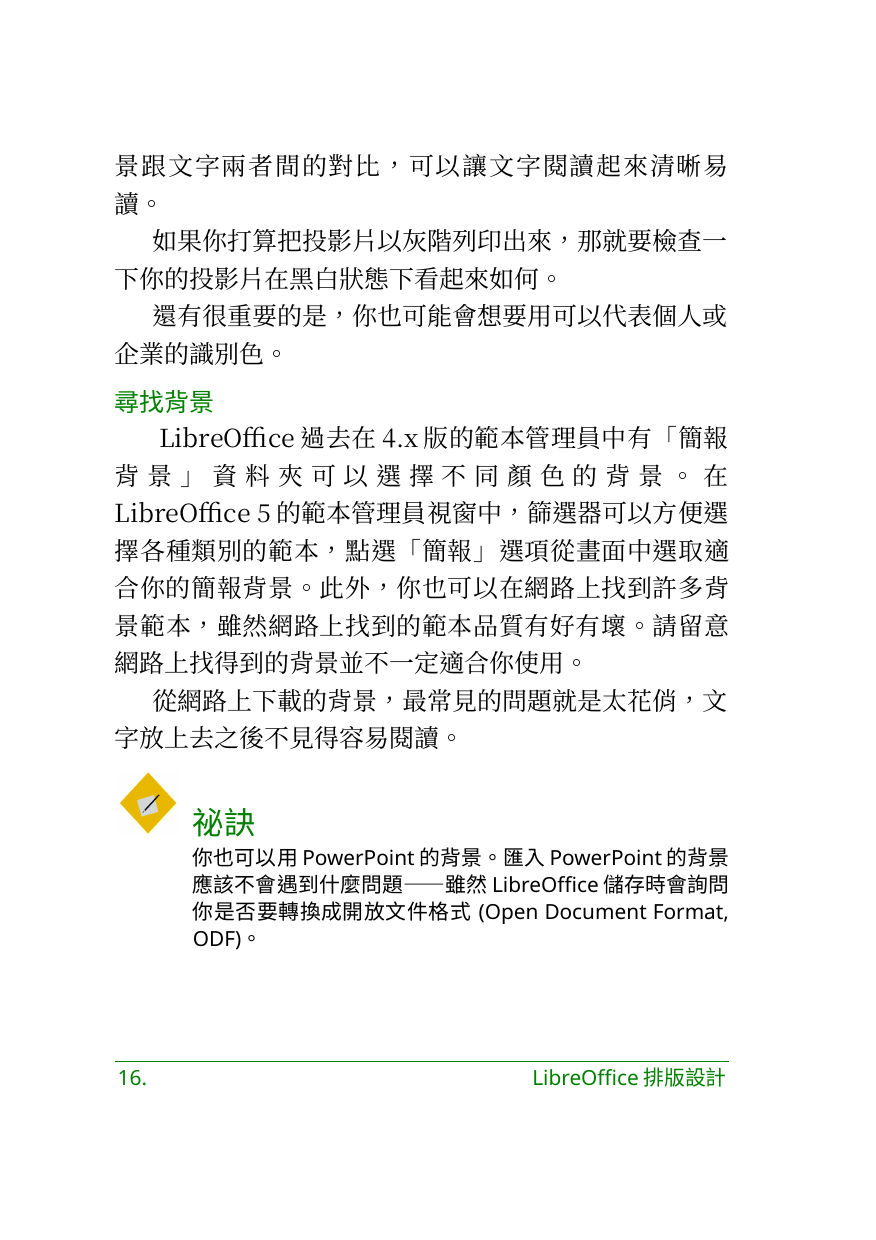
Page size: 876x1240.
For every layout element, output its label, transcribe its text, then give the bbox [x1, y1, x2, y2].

list 祕訣 [114, 771, 729, 843]
text 從網路上下載的背景，最常見的問題就是太花俏，文字放上去之後不見得容易閱讀。 [114, 680, 729, 755]
text 你也可以用PowerPoint的背景。匯入PowerPoint的背景應該不會遇到什麼問題——雖然LibreOffice儲存時會詢問你是否要轉換成開放文件格式 (Open Document Format, ODF)。 [193, 843, 729, 952]
text 如果你打算把投影片以灰階列印出來，那就要檢查一下你的投影片在黑白狀態下看起來如何。 [114, 221, 729, 296]
text 景跟文字兩者間的對比，可以讓文字閱讀起來清晰易讀。 [114, 146, 729, 221]
subtitle 尋找背景 [114, 386, 729, 418]
text LibreOffice過去在4.x版的範本管理員中有「簡報背景」資料夾可以選擇不同顏色的背景。在LibreOffice 5的範本管理員視窗中，篩選器可以方便選擇各種類別的範本，點選「簡報」選項從畫面中選取適合你的簡報背景。此外，你也可以在網路上找到許多背景範本，雖然網路上找到的範本品質有好有壞。請留意網路上找得到的背景並不一定適合你使用。 [114, 418, 729, 680]
picture [115, 771, 179, 835]
text 還有很重要的是，你也可能會想要用可以代表個人或企業的識別色。 [114, 296, 729, 371]
